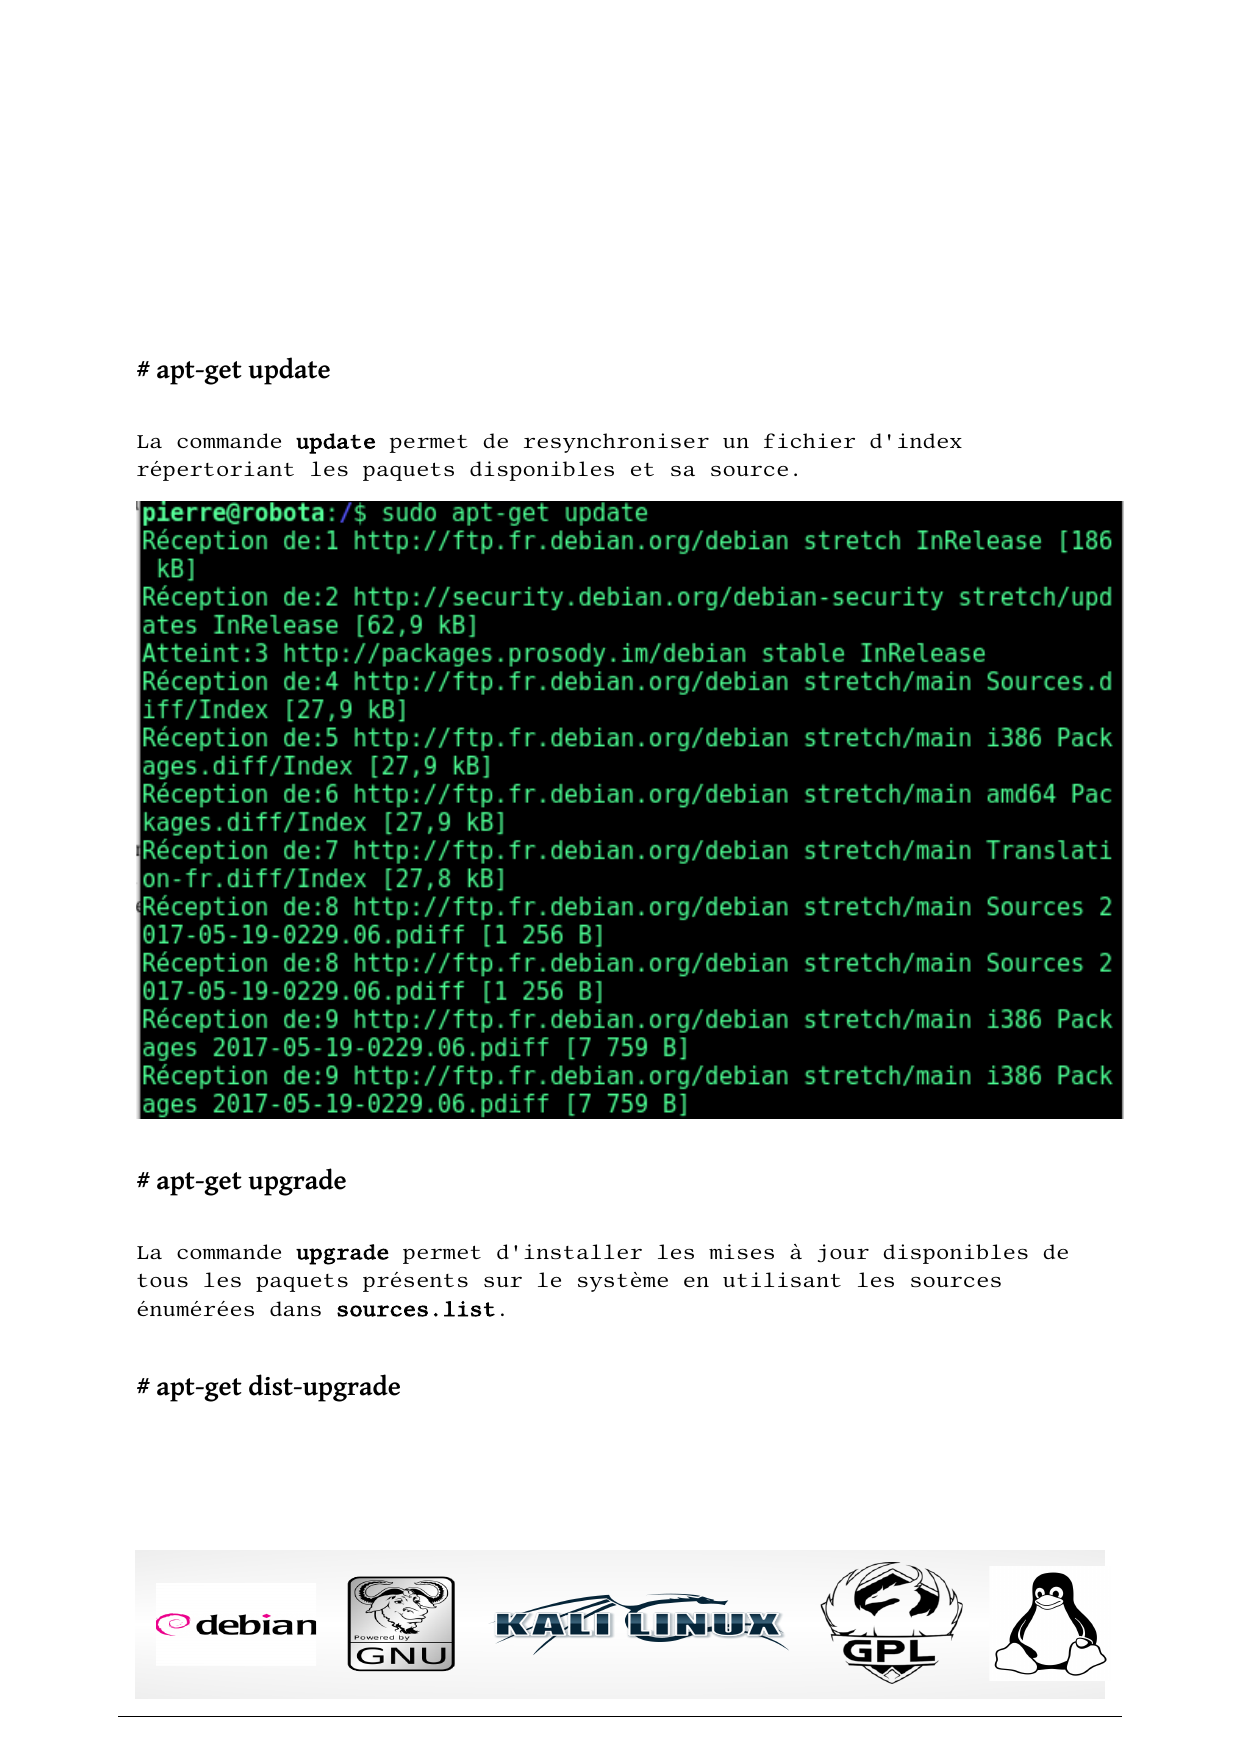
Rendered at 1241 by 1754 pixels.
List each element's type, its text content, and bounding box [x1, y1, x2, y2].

picture [820, 1562, 963, 1684]
picture [136, 501, 1124, 1119]
picture [341, 1573, 460, 1674]
picture [476, 1579, 799, 1670]
text La commande upgrade permet d'installer les mises à jour disponibles de tous les paquets présents sur le système en utilisant les sources énumérées dans sources.list. [136, 1240, 1104, 1321]
text # apt-get dist-upgrade [136, 1372, 1104, 1403]
text # apt-get upgrade [136, 1166, 1104, 1197]
text La commande update permet de resynchroniser un fichier d'index répertoriant les paquets disponibles et sa source. [136, 430, 1104, 482]
picture [156, 1583, 317, 1666]
picture [989, 1566, 1112, 1681]
text # apt-get update [136, 355, 1104, 387]
